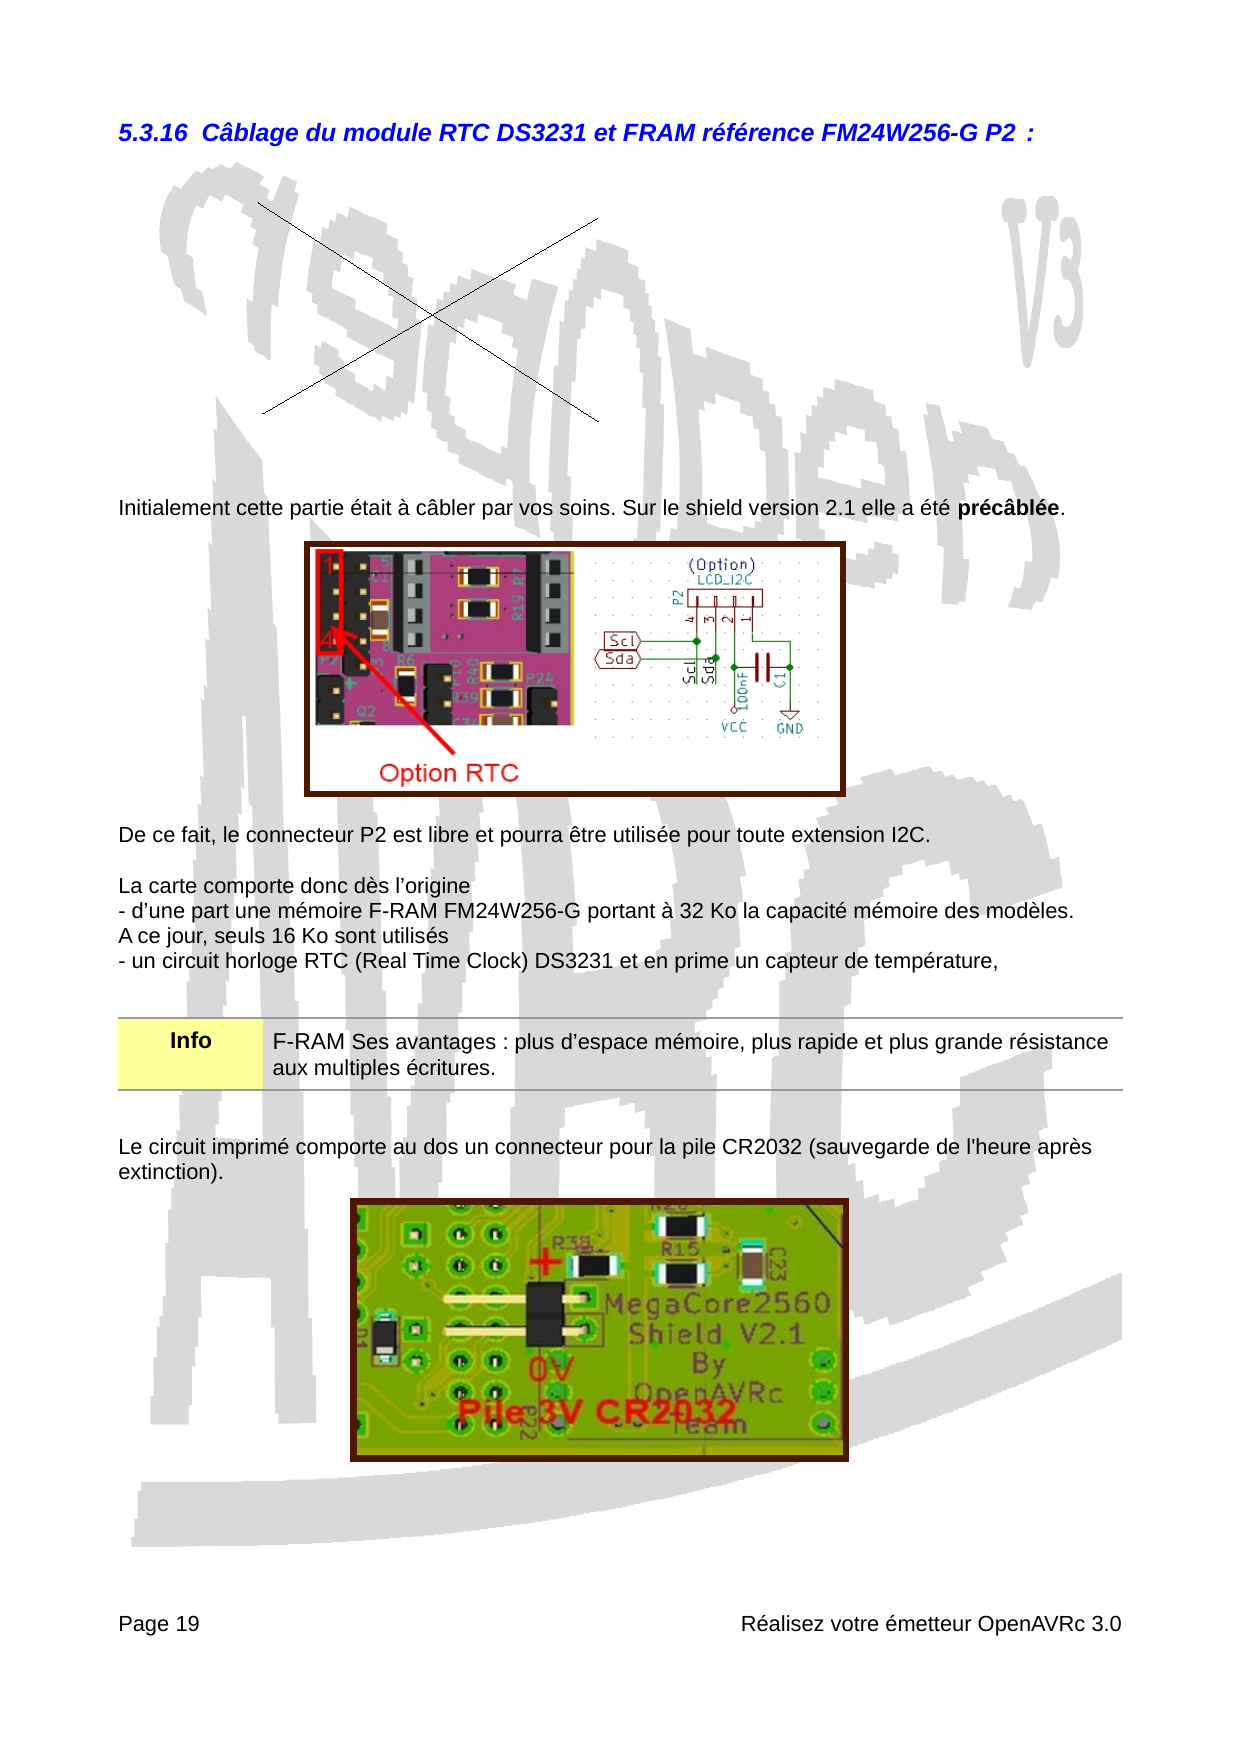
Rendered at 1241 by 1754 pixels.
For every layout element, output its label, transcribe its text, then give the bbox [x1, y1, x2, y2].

text De ce fait, le connecteur P2 est libre et pourra être utilisée pour toute extension I2C. [118, 822, 1122, 848]
text A ce jour, seuls 16 Ko sont utilisés [118, 923, 1122, 948]
picture [310, 547, 840, 791]
table_header F-RAM Ses avantages : plus d’espace mémoire, plus rapide et plus grande résistance aux multiples écritures. [264, 1019, 1122, 1089]
text Le circuit imprimé comporte au dos un connecteur pour la pile CR2032 (sauvegarde de l'heure après extinction). [118, 1134, 1122, 1184]
subtitle 5.3.16 Câblage du module RTC DS3231 et FRAM référence FM24W256-G P2 : [118, 118, 1122, 147]
text - un circuit horloge RTC (Real Time Clock) DS3231 et en prime un capteur de température, [118, 948, 1122, 974]
table_header Info [118, 1019, 263, 1089]
text - d’une part une mémoire F-RAM FM24W256-G portant à 32 Ko la capacité mémoire des modèles. [118, 898, 1122, 923]
text La carte comporte donc dès l’origine [118, 873, 1122, 898]
text Initialement cette partie était à câbler par vos soins. Sur le shield version 2.1 elle a été précâblée. [118, 495, 1122, 520]
picture [357, 1205, 843, 1455]
